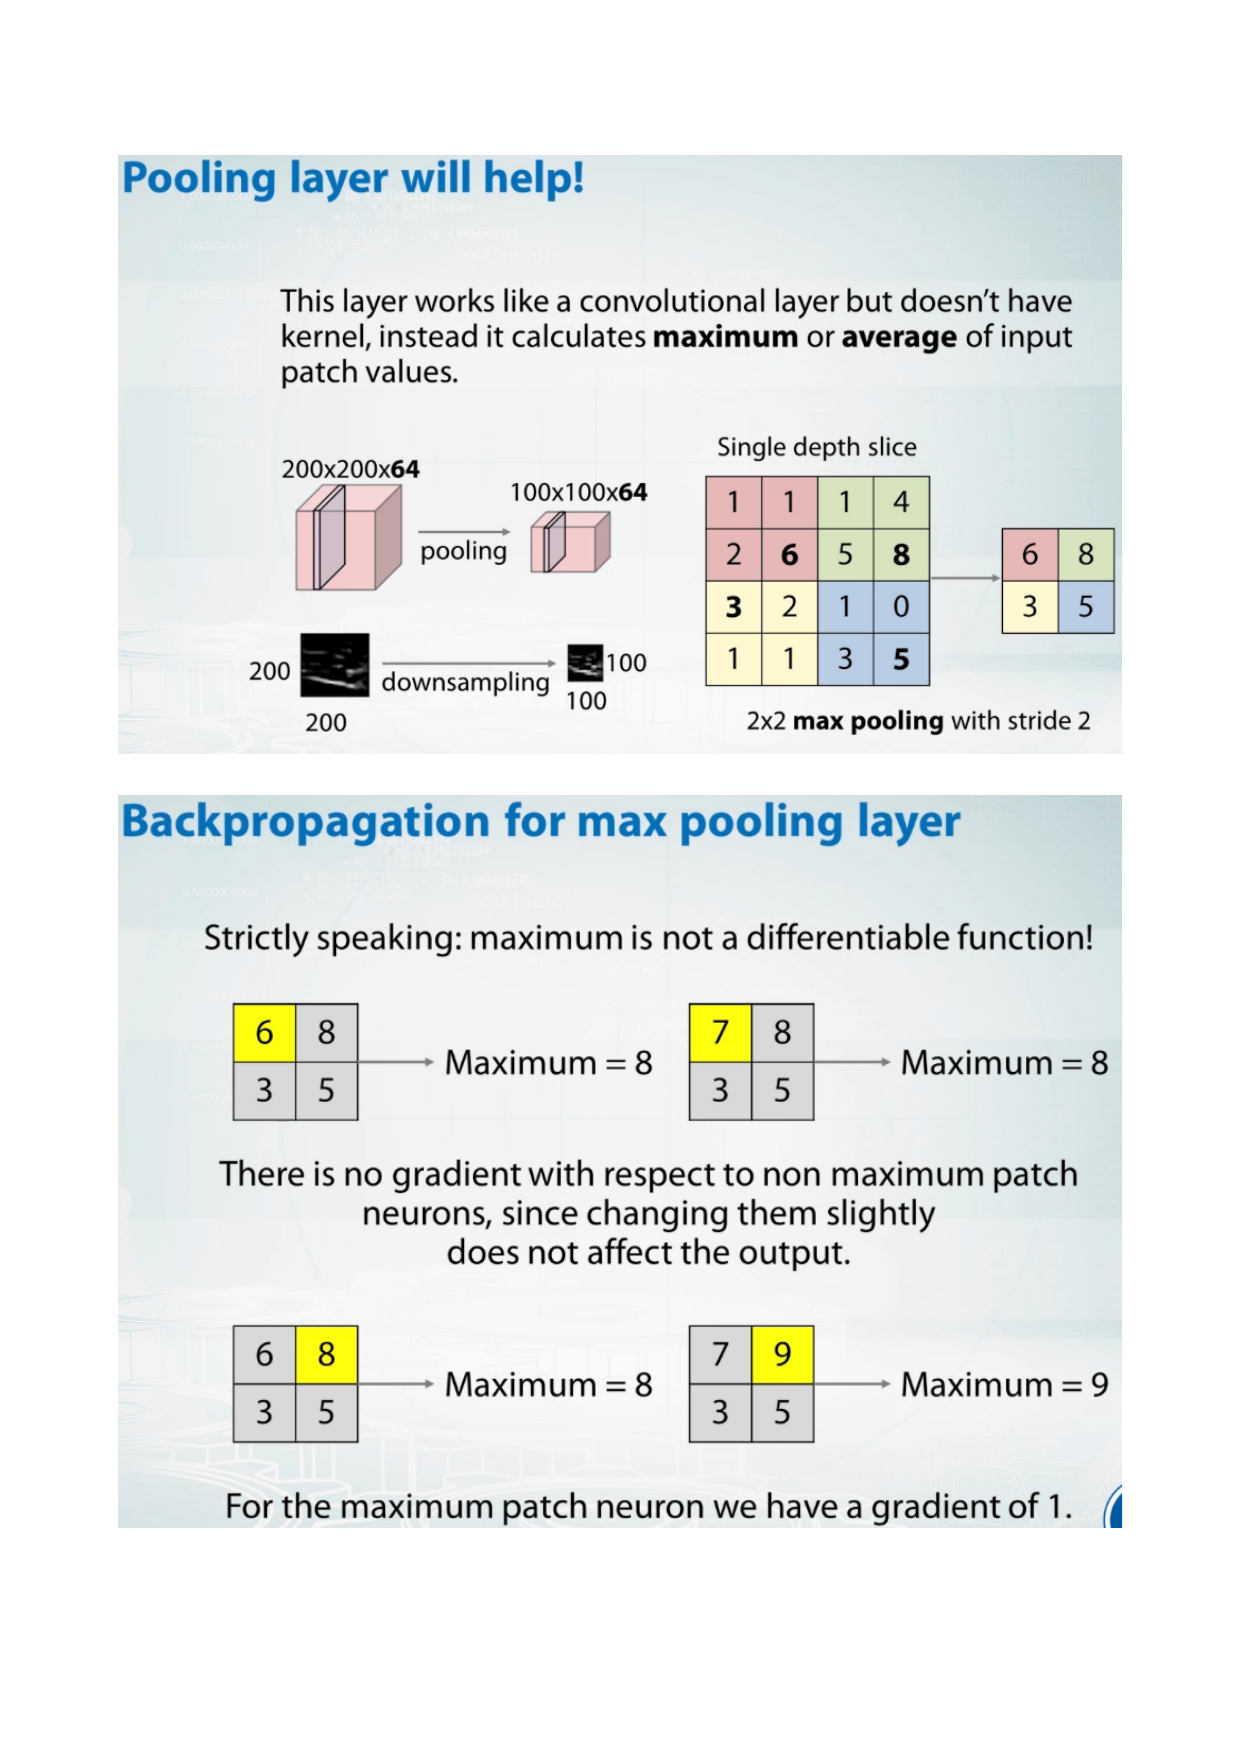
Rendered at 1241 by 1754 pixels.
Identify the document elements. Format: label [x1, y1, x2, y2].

picture [118, 795, 1123, 1528]
picture [118, 155, 1123, 754]
